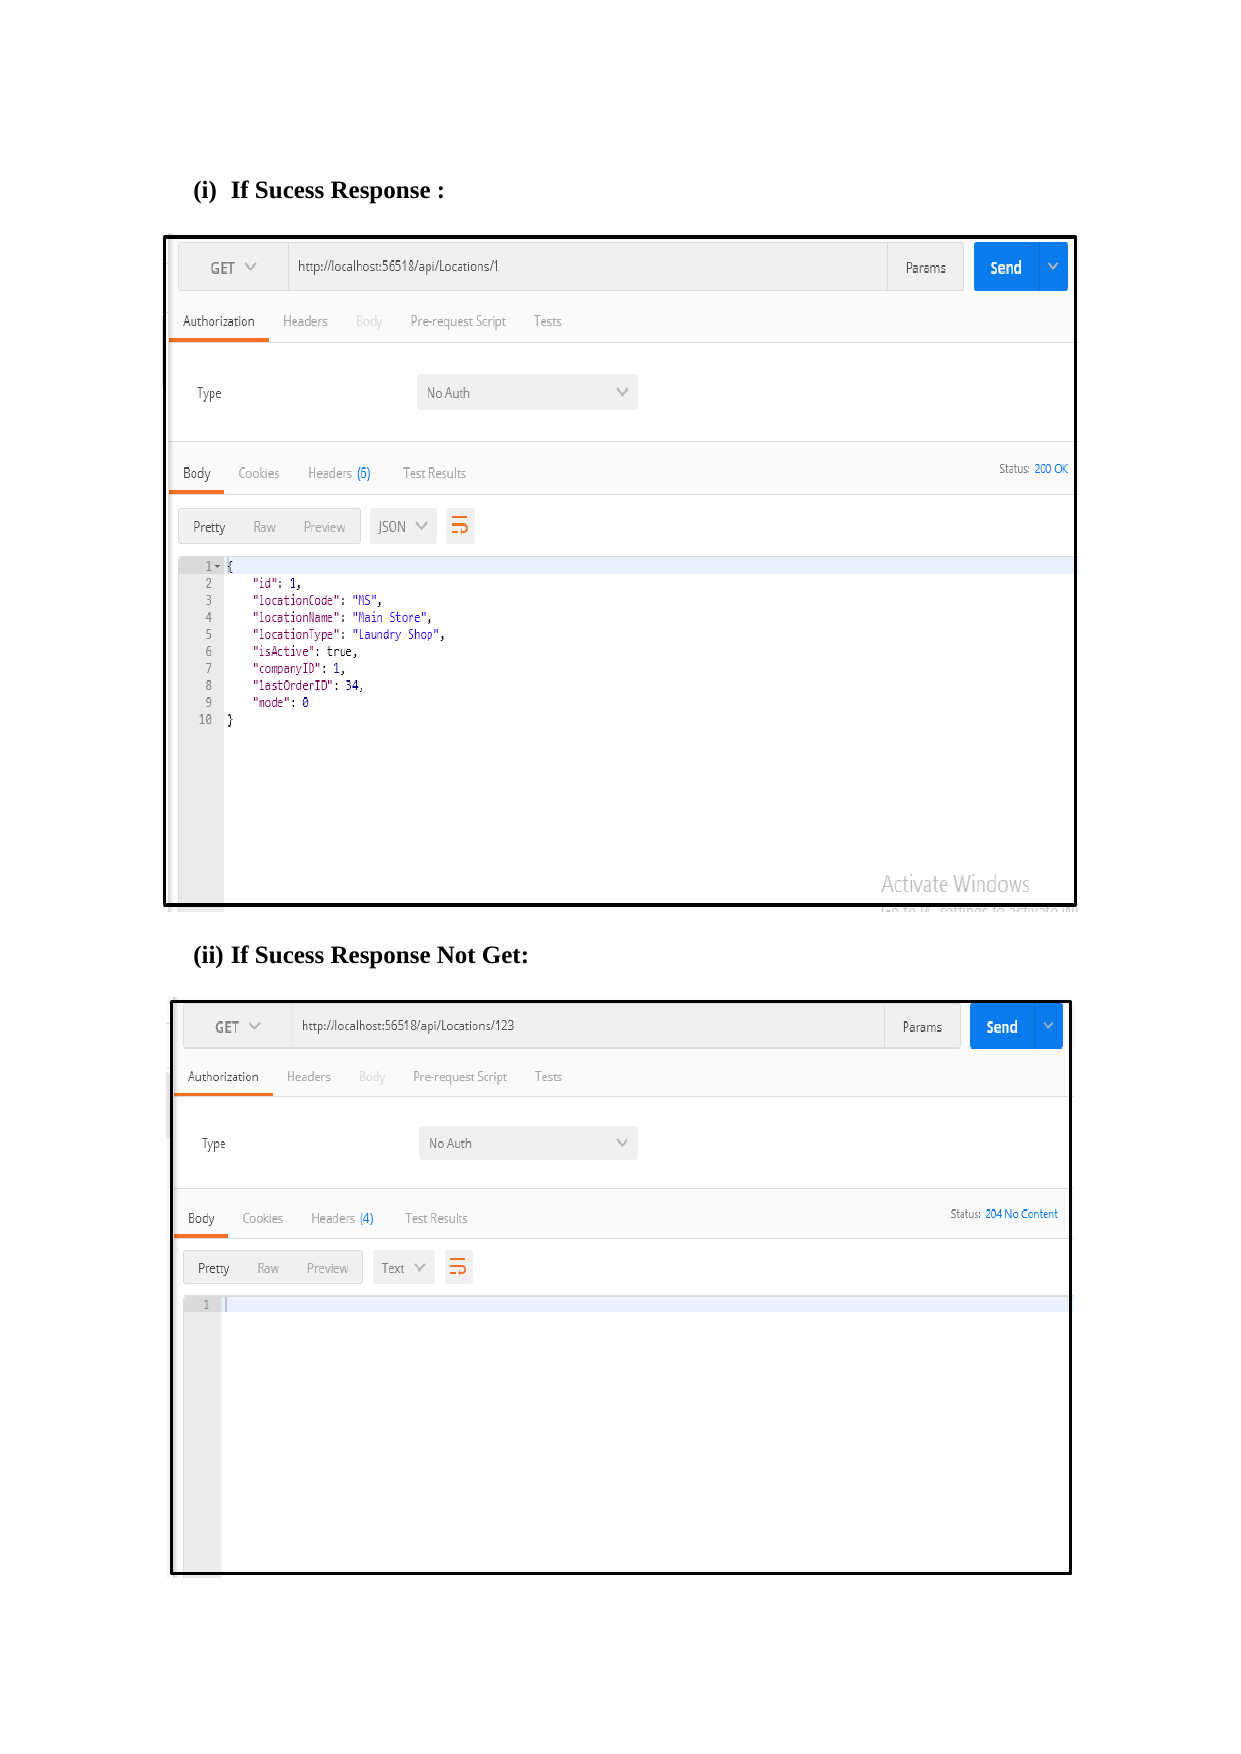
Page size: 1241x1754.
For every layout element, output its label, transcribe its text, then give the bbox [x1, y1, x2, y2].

picture [166, 997, 1074, 1578]
list If Sucess Response : [193, 176, 1122, 204]
picture [161, 233, 1079, 912]
list If Sucess Response Not Get: [193, 940, 1122, 969]
